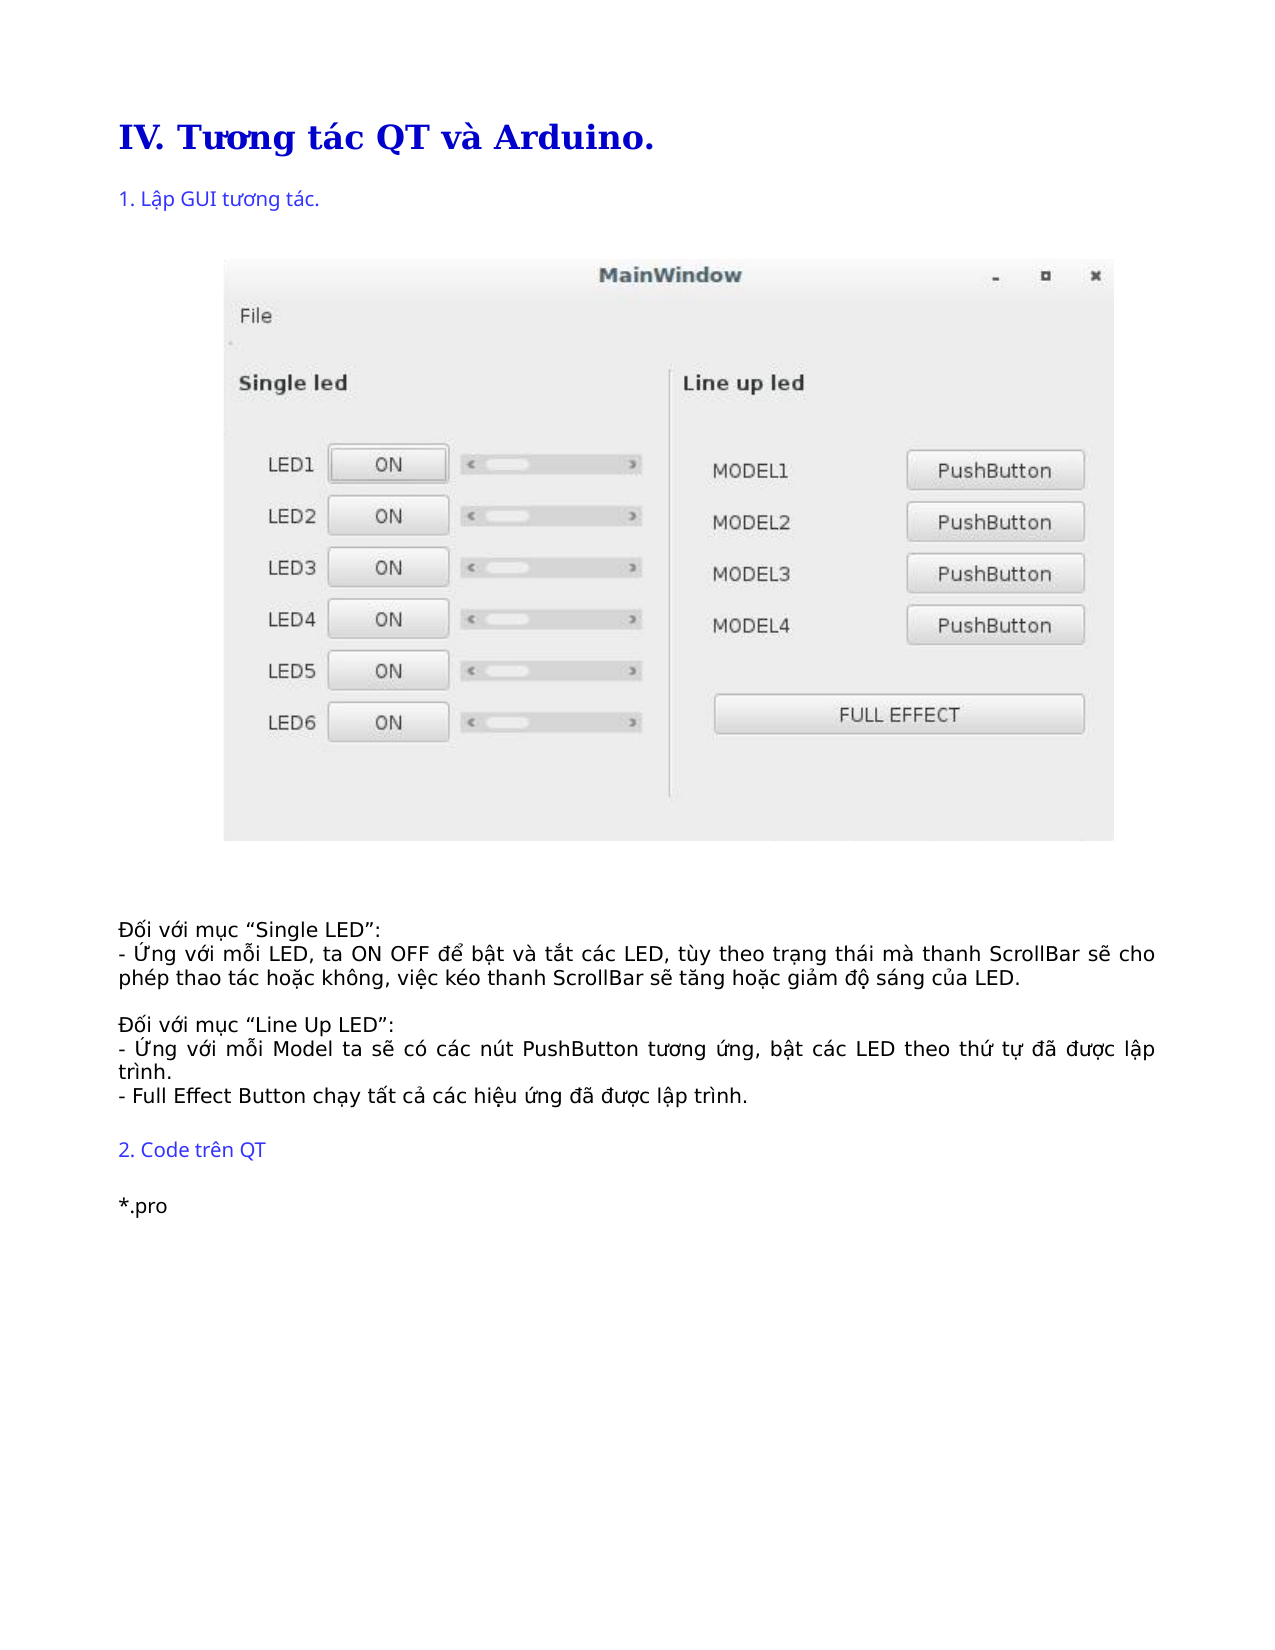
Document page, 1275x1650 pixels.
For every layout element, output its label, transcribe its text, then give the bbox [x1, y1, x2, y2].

text Đối với mục “Line Up LED”: [118, 1013, 1157, 1037]
text - Ứng với mỗi LED, ta ON OFF để bật và tắt các LED, tùy theo trạng thái mà thanh ScrollBar sẽ cho phép thao tác hoặc không, việc kéo thanh ScrollBar sẽ tăng hoặc giảm độ sáng của LED. [118, 943, 1157, 990]
text 2. Code trên QT [118, 1136, 1157, 1163]
text - Full Effect Button chạy tất cả các hiệu ứng đã được lập trình. [118, 1084, 1157, 1108]
text *.pro [118, 1191, 1157, 1219]
text 1. Lập GUI tương tác. [118, 185, 1157, 213]
text IV. Tương tác QT và Arduino. [118, 118, 1157, 157]
picture [223, 259, 1114, 841]
text - Ứng với mỗi Model ta sẽ có các nút PushButton tương ứng, bật các LED theo thứ tự đã được lập trình. [118, 1037, 1157, 1084]
text Đối với mục “Single LED”: [118, 919, 1157, 943]
